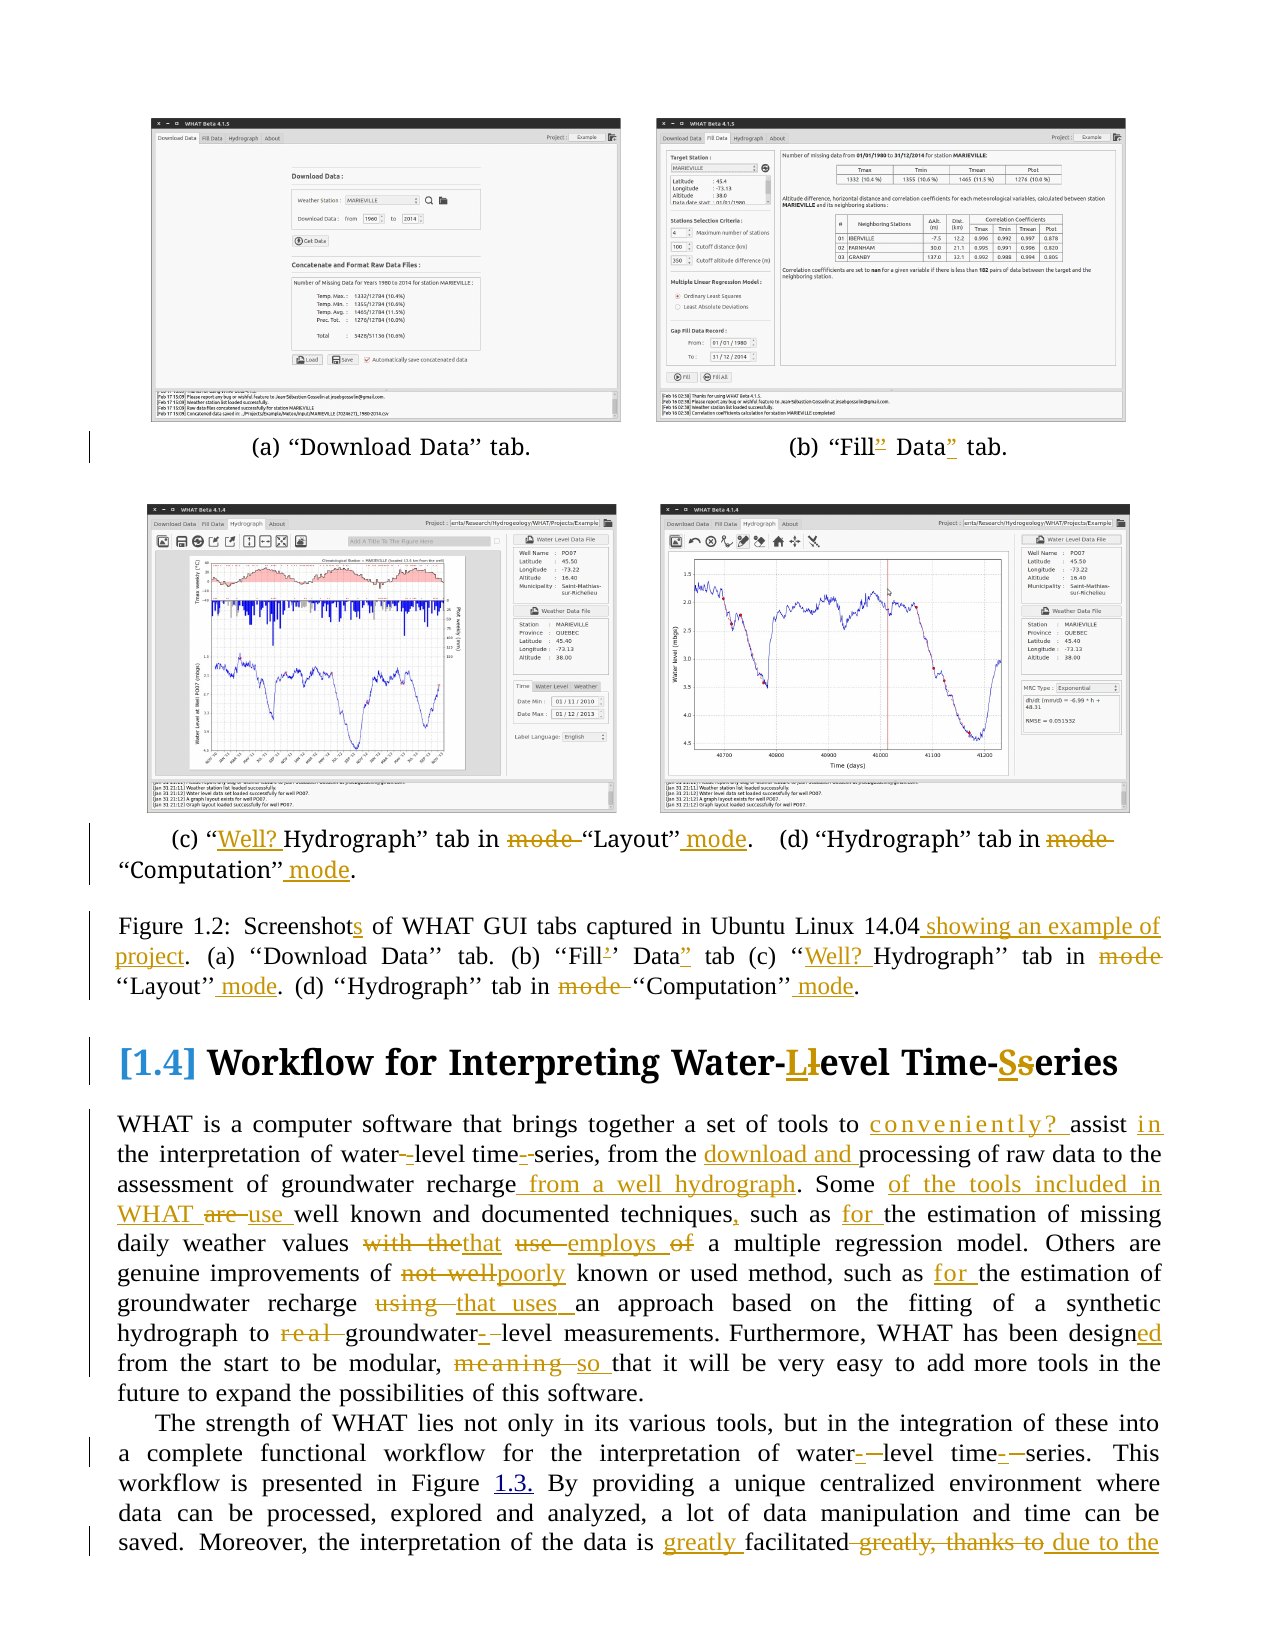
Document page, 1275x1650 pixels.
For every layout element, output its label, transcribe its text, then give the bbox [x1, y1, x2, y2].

text (c) ‘‘Well? Hydrograph’’ tab in ‘‘Layout’’ mode. (d) ‘‘Hydrograph’’ tab in ‘‘Computation’’ mode. [118, 822, 1173, 885]
picture [660, 504, 1130, 813]
text The strength of WHAT lies not only in its various tools, but in the integration of these into a complete functional workflow for the interpretation of water-level time-series. This workflow is presented in Figure 1.3. By providing a unique centralized environment where data can be processed, explored and analyzed, a lot of data manipulation and time can be saved. Moreover, the interpretation of the data is greatly facilitated due to the implementation of a dynamical graphical environment. This is a significant improvement over fragmented tools, some of which consisting of a simple generic spreadsheet that is not well suited for the dynamical exploration of time series. [118, 1408, 1160, 1556]
text Figure 1.2: Screenshots of WHAT GUI tabs captured in Ubuntu Linux 14.04 showing an example of project. (a) ‘‘Download Data’’ tab. (b) ‘‘Fill’ Data” tab (c) ‘‘Well? Hydrograph’’ tab in ‘‘Layout’’ mode. (d) ‘‘Hydrograph’’ tab in ‘‘Computation’’ mode. [115, 911, 1161, 1000]
list Workflow for Interpreting Water-Level Time-Series [118, 1037, 1173, 1085]
text WHAT is a computer software that brings together a set of tools to conveniently? assist in the interpretation of water-level time-series, from the download and processing of raw data to the assessment of groundwater recharge from a well hydrograph. Some of the tools included in WHAT use well known and documented techniques, such as for the estimation of missing daily weather values that employs a multiple regression model. Others are genuine improvements of poorly known or used method, such as for the estimation of groundwater recharge that uses an approach based on the fitting of a synthetic hydrograph to groundwater-level measurements. Furthermore, WHAT has been designed from the start to be modular, so that it will be very easy to add more tools in the future to expand the possibilities of this software. [117, 1109, 1162, 1407]
picture [147, 504, 617, 813]
text (a) ‘‘Download Data’’ tab. (b) ‘‘Fill Data” tab. [251, 431, 1173, 463]
picture [656, 118, 1126, 422]
picture [151, 118, 621, 422]
